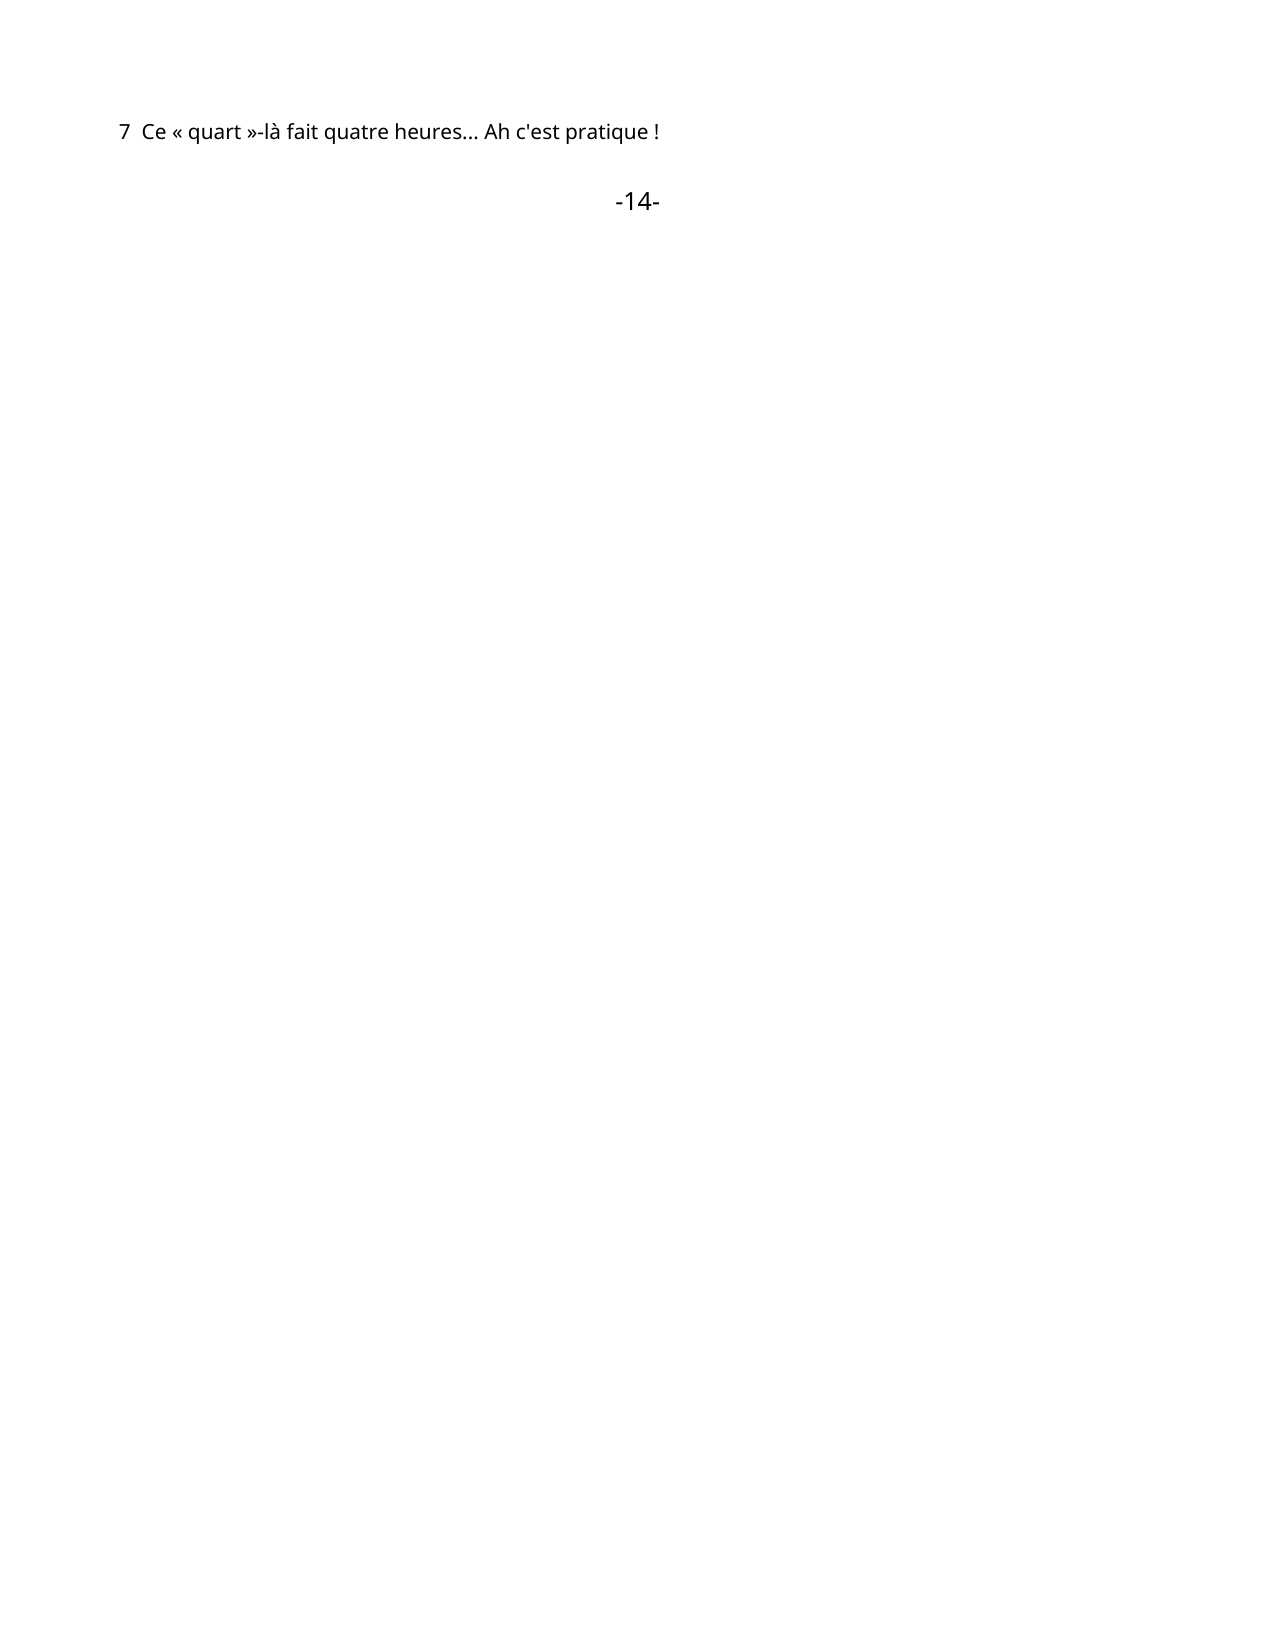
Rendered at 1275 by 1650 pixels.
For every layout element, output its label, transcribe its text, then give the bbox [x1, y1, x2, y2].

text -14- [118, 183, 1157, 217]
text 7 Ce « quart »-là fait quatre heures... Ah c'est pratique ! [119, 117, 1156, 146]
